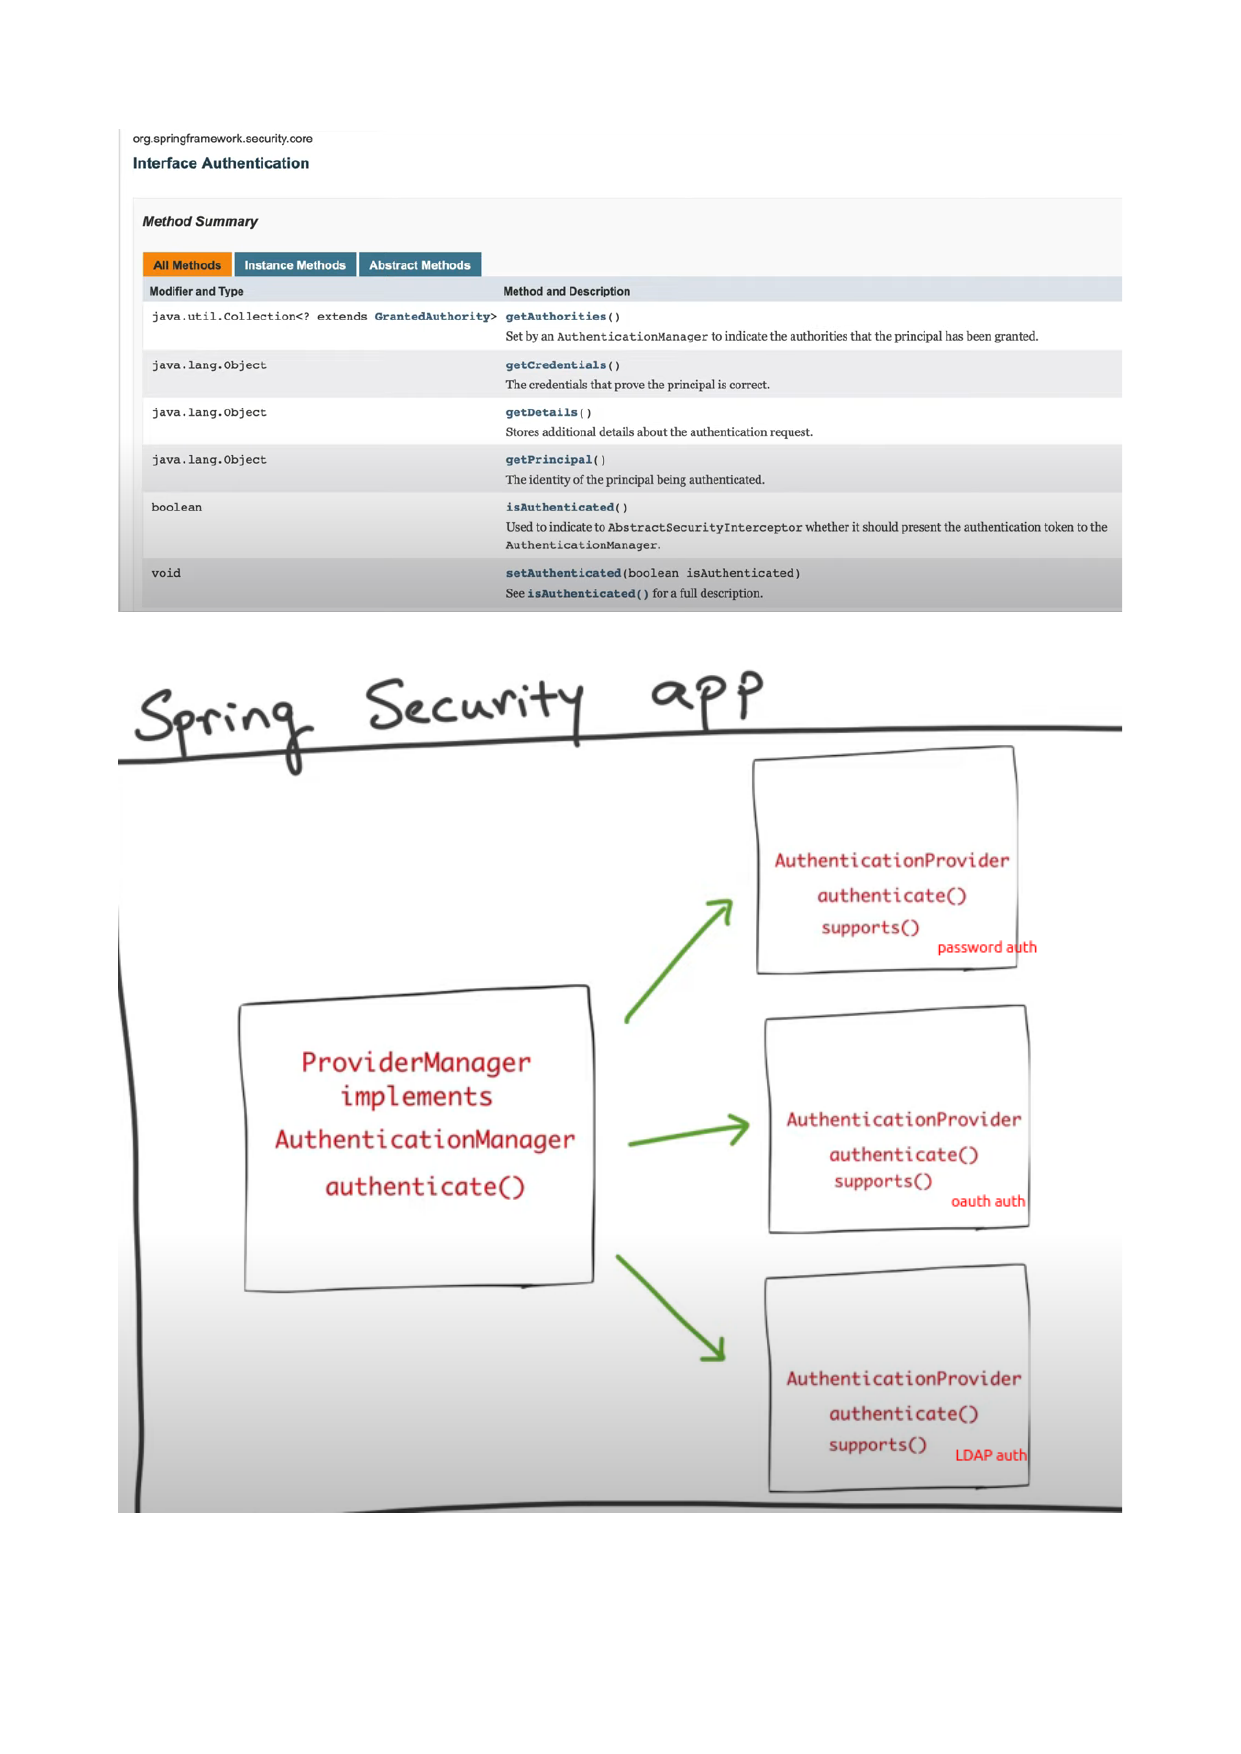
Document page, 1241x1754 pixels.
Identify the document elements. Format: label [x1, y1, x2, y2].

picture [118, 663, 1123, 1513]
picture [118, 129, 1123, 612]
